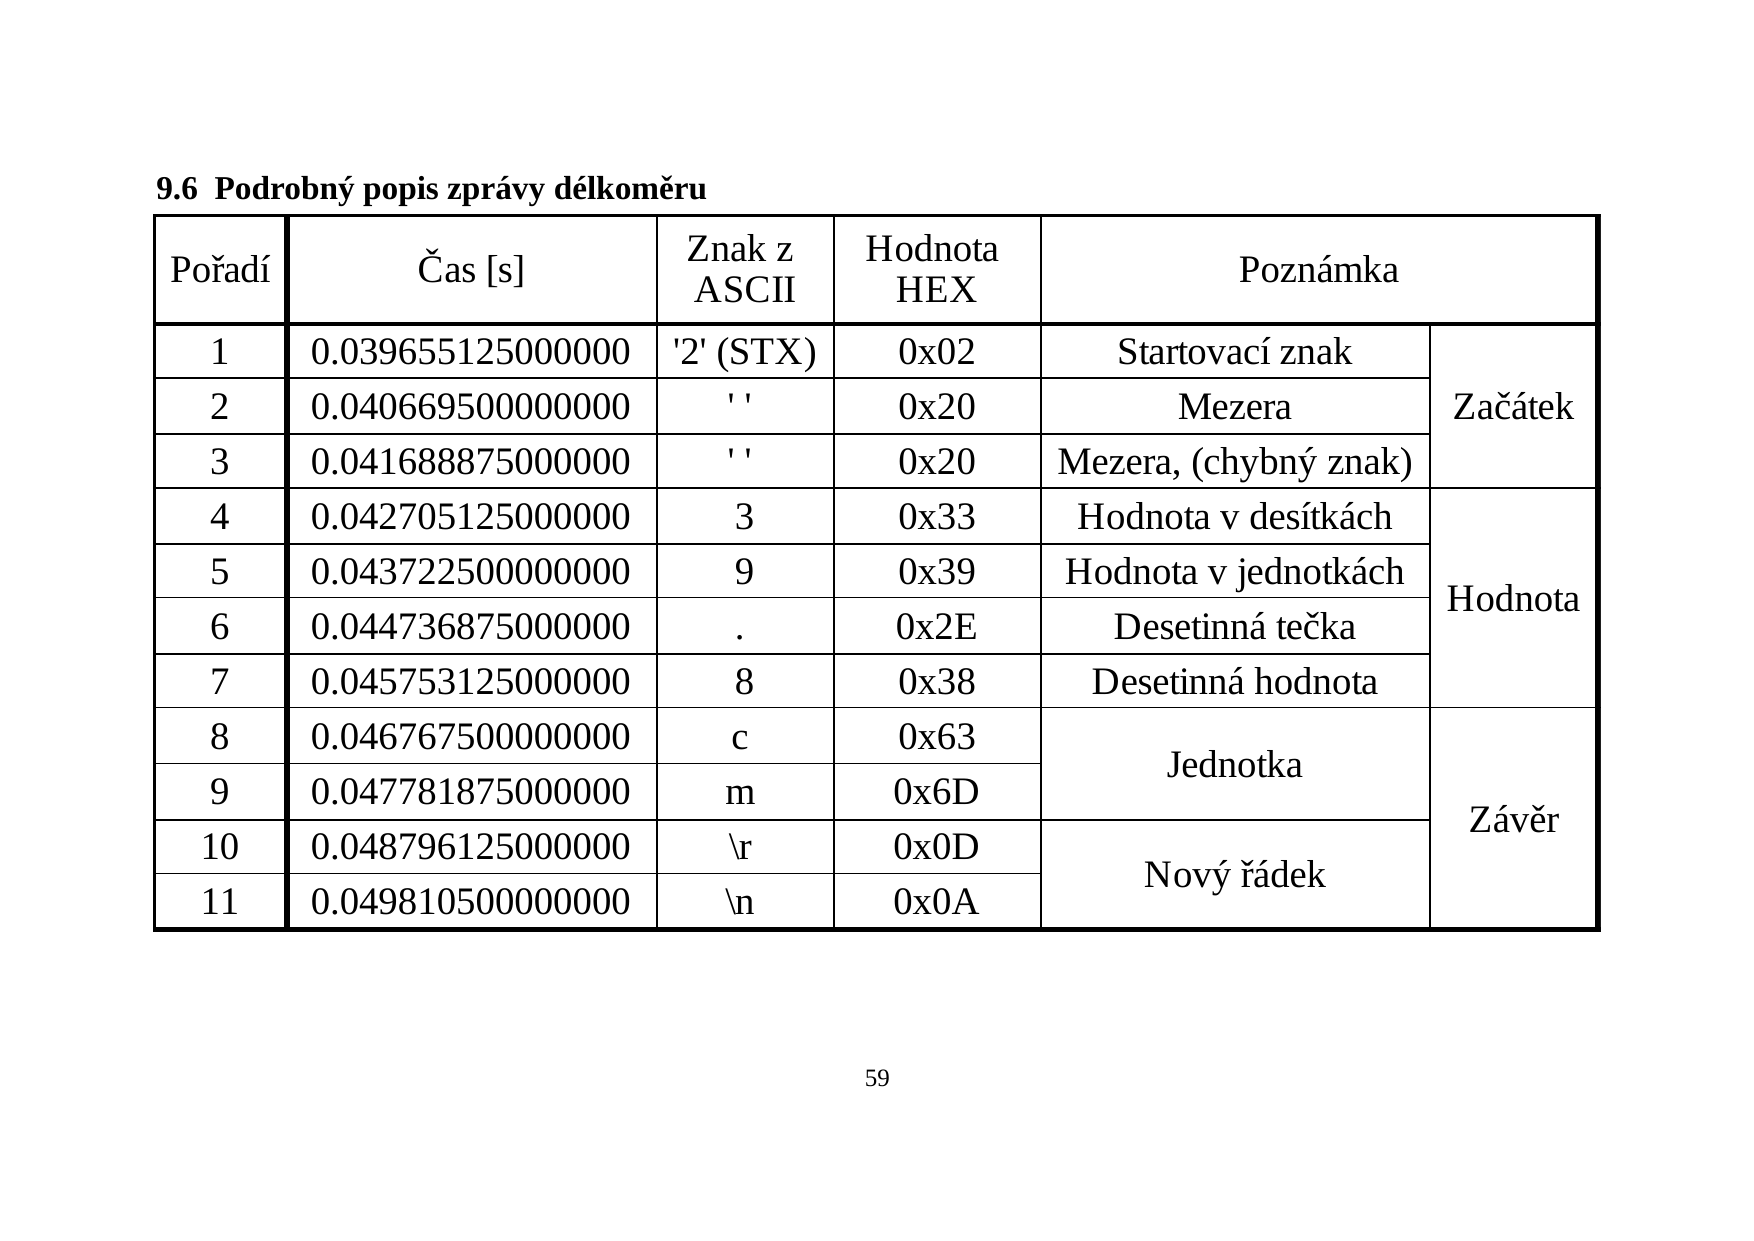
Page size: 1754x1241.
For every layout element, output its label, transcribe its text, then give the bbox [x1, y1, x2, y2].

subtitle Podrobný popis zprávy délkoměru [148, 168, 1606, 207]
